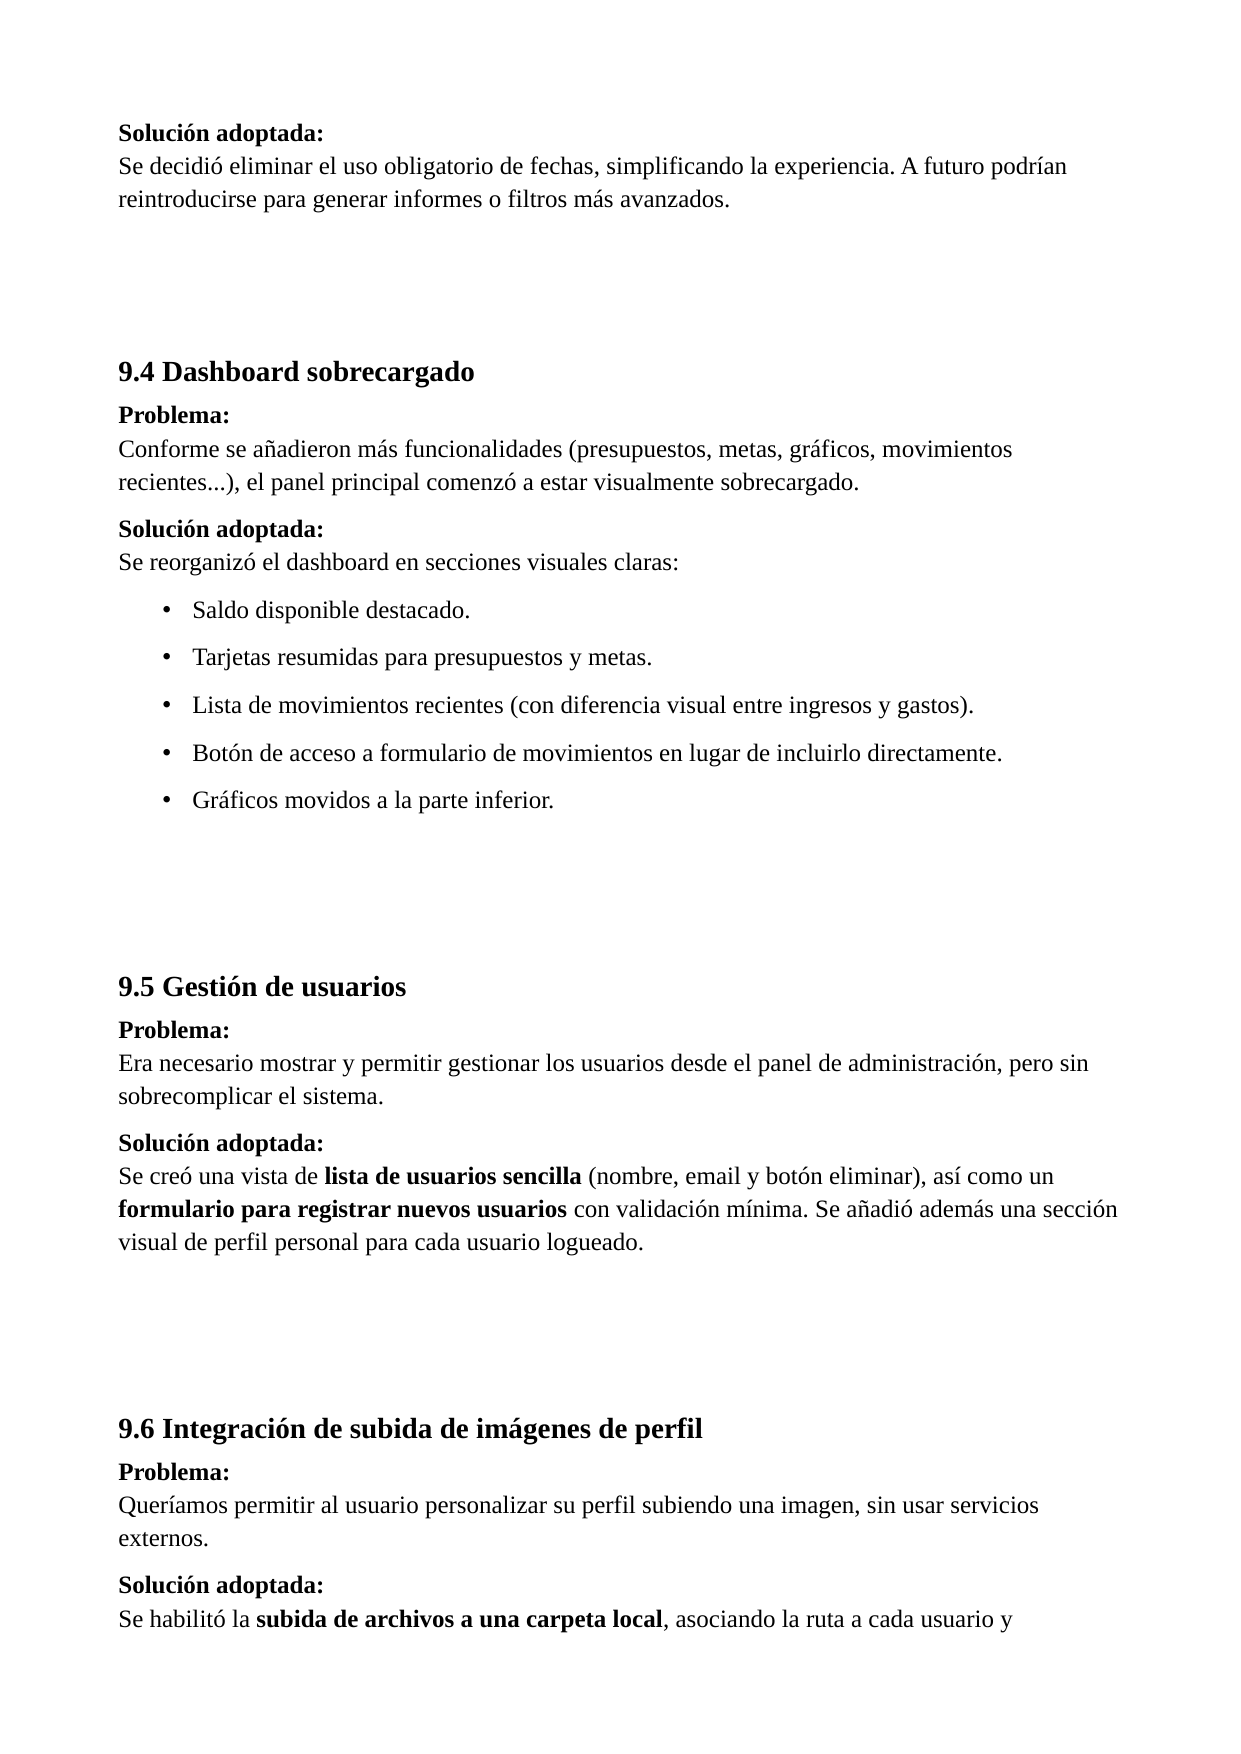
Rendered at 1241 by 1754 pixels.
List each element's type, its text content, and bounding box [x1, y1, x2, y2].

list Botón de acceso a formulario de movimientos en lugar de incluirlo directamente. [162, 738, 1122, 766]
subtitle 9.6 Integración de subida de imágenes de perfil [118, 1411, 1122, 1444]
text Problema: Conforme se añadieron más funcionalidades (presupuestos, metas, gráficos, movimientos recientes...), el panel principal comenzó a estar visualmente sobrecargado. [118, 401, 1122, 495]
list Saldo disponible destacado. [162, 595, 1122, 624]
text Solución adoptada: Se reorganizó el dashboard en secciones visuales claras: [118, 514, 1122, 576]
list Lista de movimientos recientes (con diferencia visual entre ingresos y gastos). [162, 690, 1122, 719]
subtitle 9.4 Dashboard sobrecargado [118, 354, 1122, 388]
text Problema: Queríamos permitir al usuario personalizar su perfil subiendo una imagen, sin usar servicios externos. [118, 1457, 1122, 1552]
subtitle 9.5 Gestión de usuarios [118, 969, 1122, 1002]
list Gráficos movidos a la parte inferior. [162, 785, 1122, 814]
list Tarjetas resumidas para presupuestos y metas. [162, 642, 1122, 671]
text Solución adoptada: Se decidió eliminar el uso obligatorio de fechas, simplificando la experiencia. A futuro podrían reintroducirse para generar informes o filtros más avanzados. [118, 118, 1122, 213]
text Solución adoptada: Se habilitó la subida de archivos a una carpeta local, asociando la ruta a cada usuario y [118, 1571, 1122, 1632]
text Problema: Era necesario mostrar y permitir gestionar los usuarios desde el panel de administración, pero sin sobrecomplicar el sistema. [118, 1015, 1122, 1109]
text Solución adoptada: Se creó una vista de lista de usuarios sencilla (nombre, email y botón eliminar), así como un formulario para registrar nuevos usuarios con validación mínima. Se añadió además una sección visual de perfil personal para cada usuario logueado. [118, 1128, 1122, 1256]
